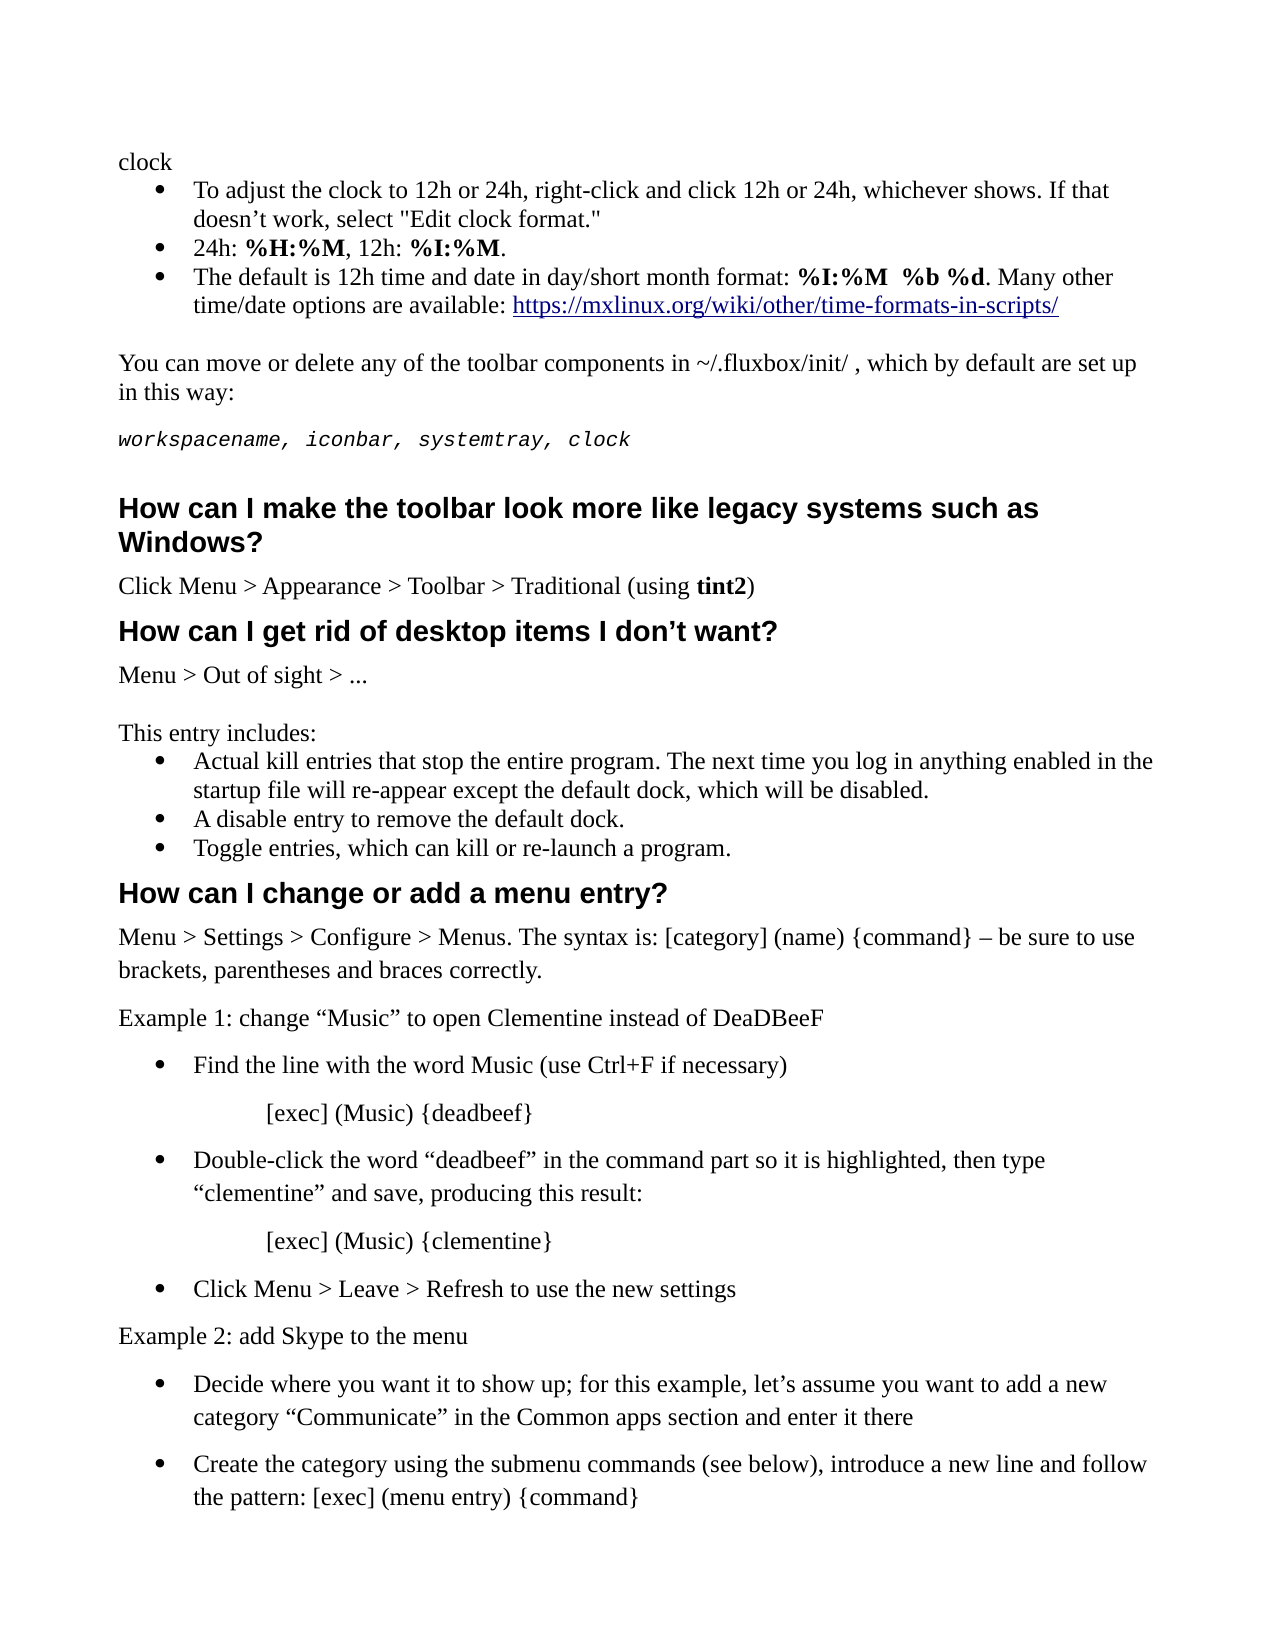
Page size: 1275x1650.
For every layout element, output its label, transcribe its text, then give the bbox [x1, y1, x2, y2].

text Menu > Settings > Configure > Menus. The syntax is: [category] (name) {command} – be sure to use brackets, parentheses and braces correctly. [118, 922, 1157, 984]
text [exec] (Music) {clementine} [118, 1226, 1157, 1255]
text This entry includes: [118, 718, 1157, 746]
subtitle How can I make the toolbar look more like legacy systems such as Windows? [118, 491, 1157, 558]
text Example 2: add Skype to the menu [118, 1321, 1157, 1350]
subtitle How can I get rid of desktop items I don’t want? [118, 614, 1157, 648]
text clock [118, 147, 1157, 176]
list Actual kill entries that stop the entire program. The next time you log in anything enabled in the startup file will re-appear except the default dock, which will be disabled. [156, 746, 1157, 804]
subtitle How can I change or add a menu entry? [118, 876, 1157, 909]
list Click Menu > Leave > Refresh to use the new settings [156, 1274, 1157, 1302]
text workspacename, iconbar, systemtray, clock [118, 429, 1157, 453]
list Decide where you want it to show up; for this example, let’s assume you want to add a new category “Communicate” in the Common apps section and enter it there [156, 1369, 1157, 1431]
list Find the line with the word Music (use Ctrl+F if necessary) [156, 1050, 1157, 1079]
text You can move or delete any of the toolbar components in ~/.fluxbox/init/ , which by default are set up in this way: [118, 348, 1157, 406]
list 24h: %H:%M, 12h: %I:%M. [156, 233, 1157, 262]
list Double-click the word “deadbeef” in the command part so it is highlighted, then type “clementine” and save, producing this result: [156, 1145, 1157, 1207]
list A disable entry to remove the default dock. [156, 804, 1157, 833]
list Toggle entries, which can kill or re-launch a program. [156, 833, 1157, 861]
list The default is 12h time and date in day/short month format: %I:%M %b %d. Many other time/date options are available: https://mxlinux.org/wiki/other/time-formats-in-scripts/ [156, 262, 1157, 319]
text Click Menu > Appearance > Toolbar > Traditional (using tint2) [118, 571, 1157, 599]
list To adjust the clock to 12h or 24h, right-click and click 12h or 24h, whichever shows. If that doesn’t work, select "Edit clock format." [156, 176, 1157, 233]
text Menu > Out of sight > ... [118, 660, 1157, 689]
text Example 1: change “Music” to open Clementine instead of DeaDBeeF [118, 1003, 1157, 1031]
list Create the category using the submenu commands (see below), introduce a new line and follow the pattern: [exec] (menu entry) {command} [156, 1449, 1157, 1511]
text [exec] (Music) {deadbeef} [118, 1098, 1157, 1127]
